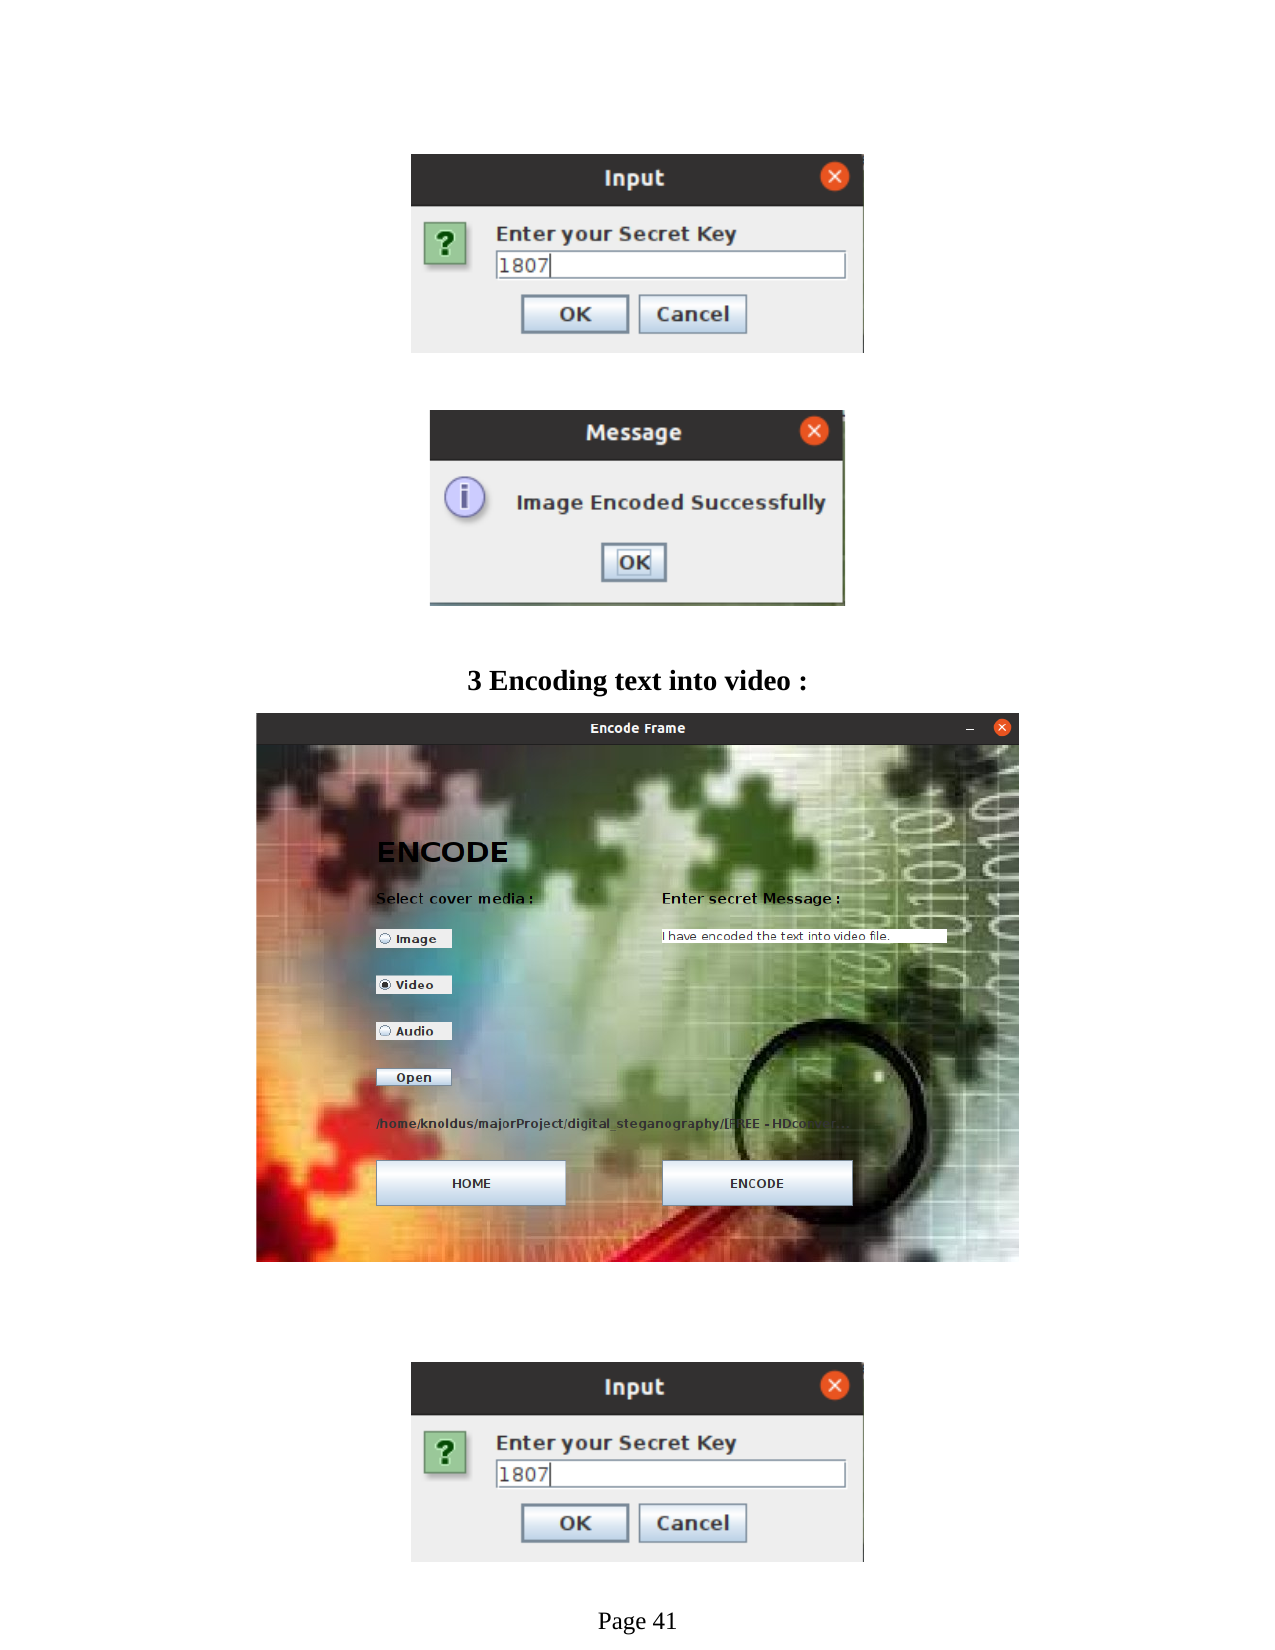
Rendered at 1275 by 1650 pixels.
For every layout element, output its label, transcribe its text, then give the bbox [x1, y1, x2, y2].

picture [411, 154, 864, 353]
picture [411, 1362, 864, 1562]
list Encoding text into video : [135, 663, 1140, 696]
picture [256, 713, 1019, 1262]
picture [429, 410, 846, 606]
